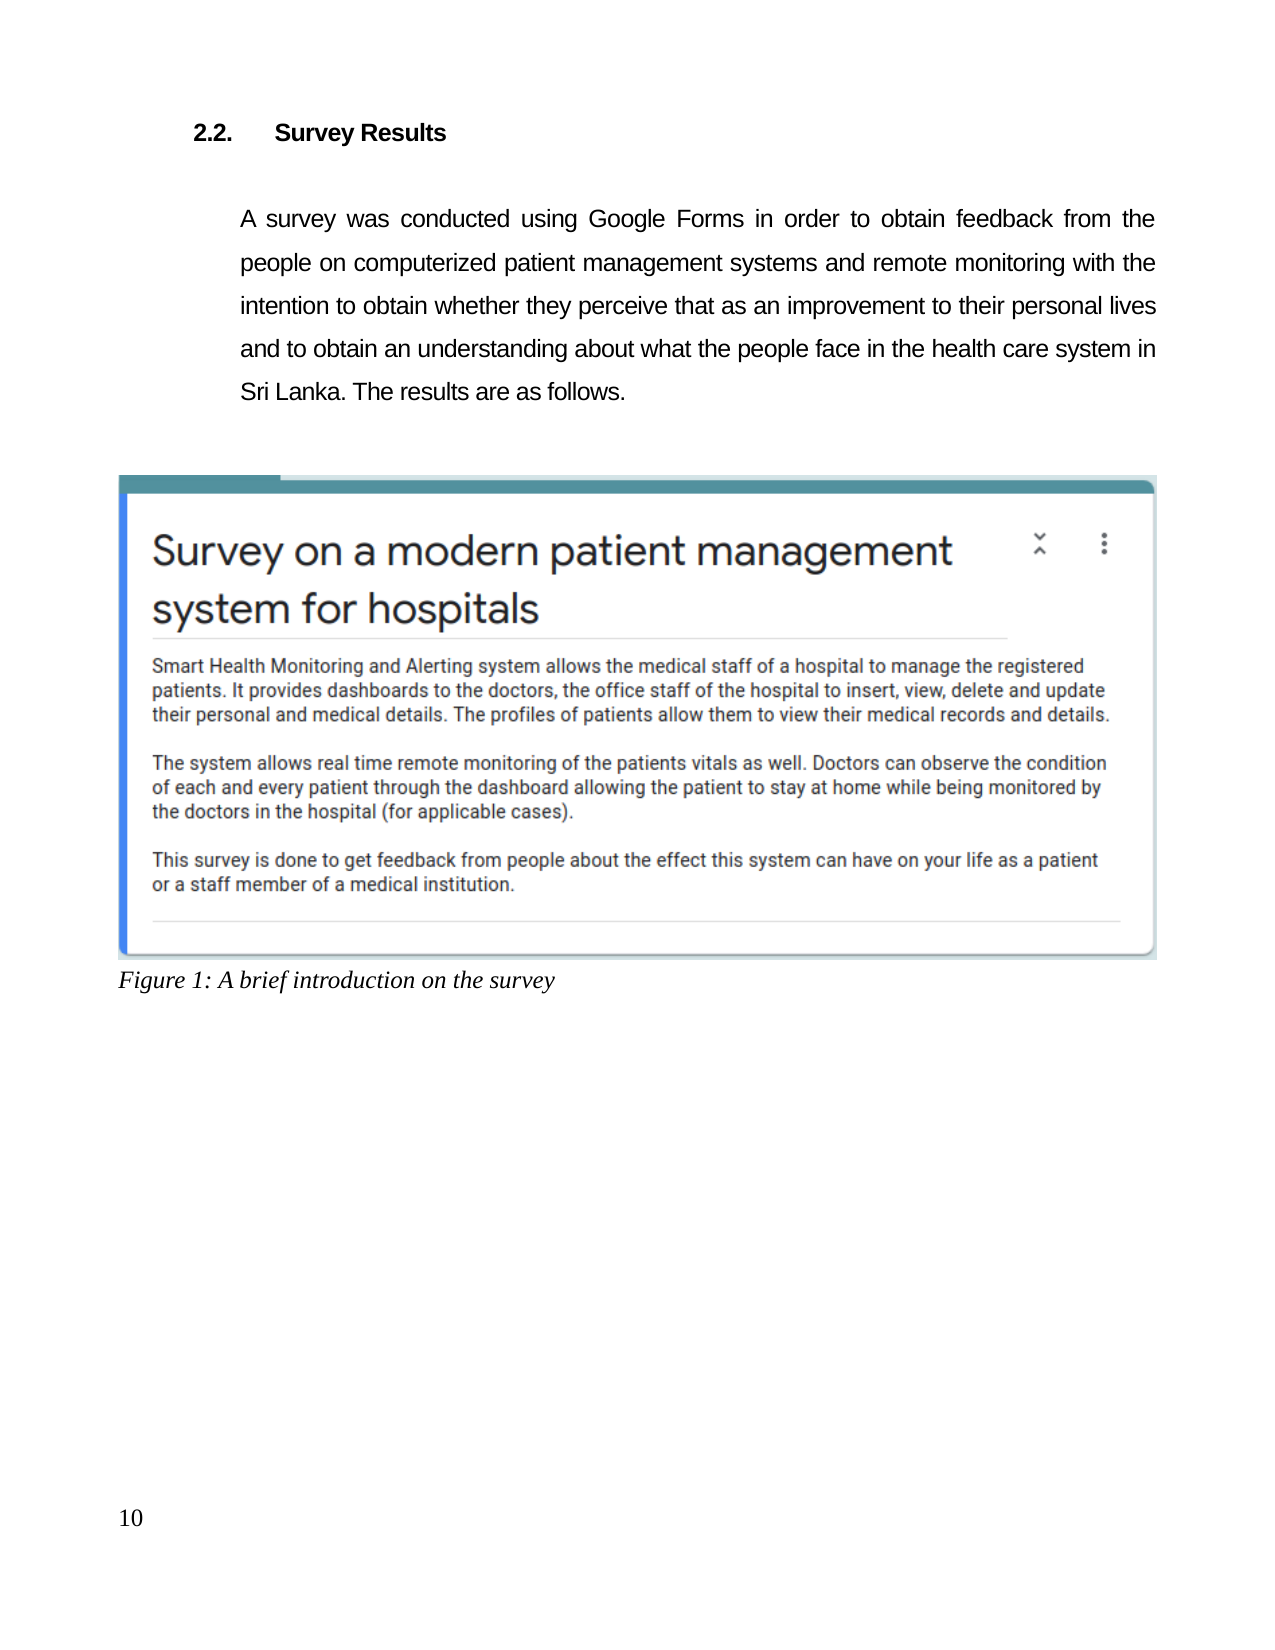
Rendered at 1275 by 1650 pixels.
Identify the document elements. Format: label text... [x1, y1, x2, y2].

text A survey was conducted using Google Forms in order to obtain feedback from the people on computerized patient management systems and remote monitoring with the intention to obtain whether they perceive that as an improvement to their personal lives and to obtain an understanding about what the people face in the health care system in Sri Lanka. The results are as follows. [240, 204, 1157, 406]
text Figure 1: A brief introduction on the survey [118, 960, 1157, 994]
picture [118, 475, 1157, 960]
list Survey Results [193, 118, 1157, 147]
